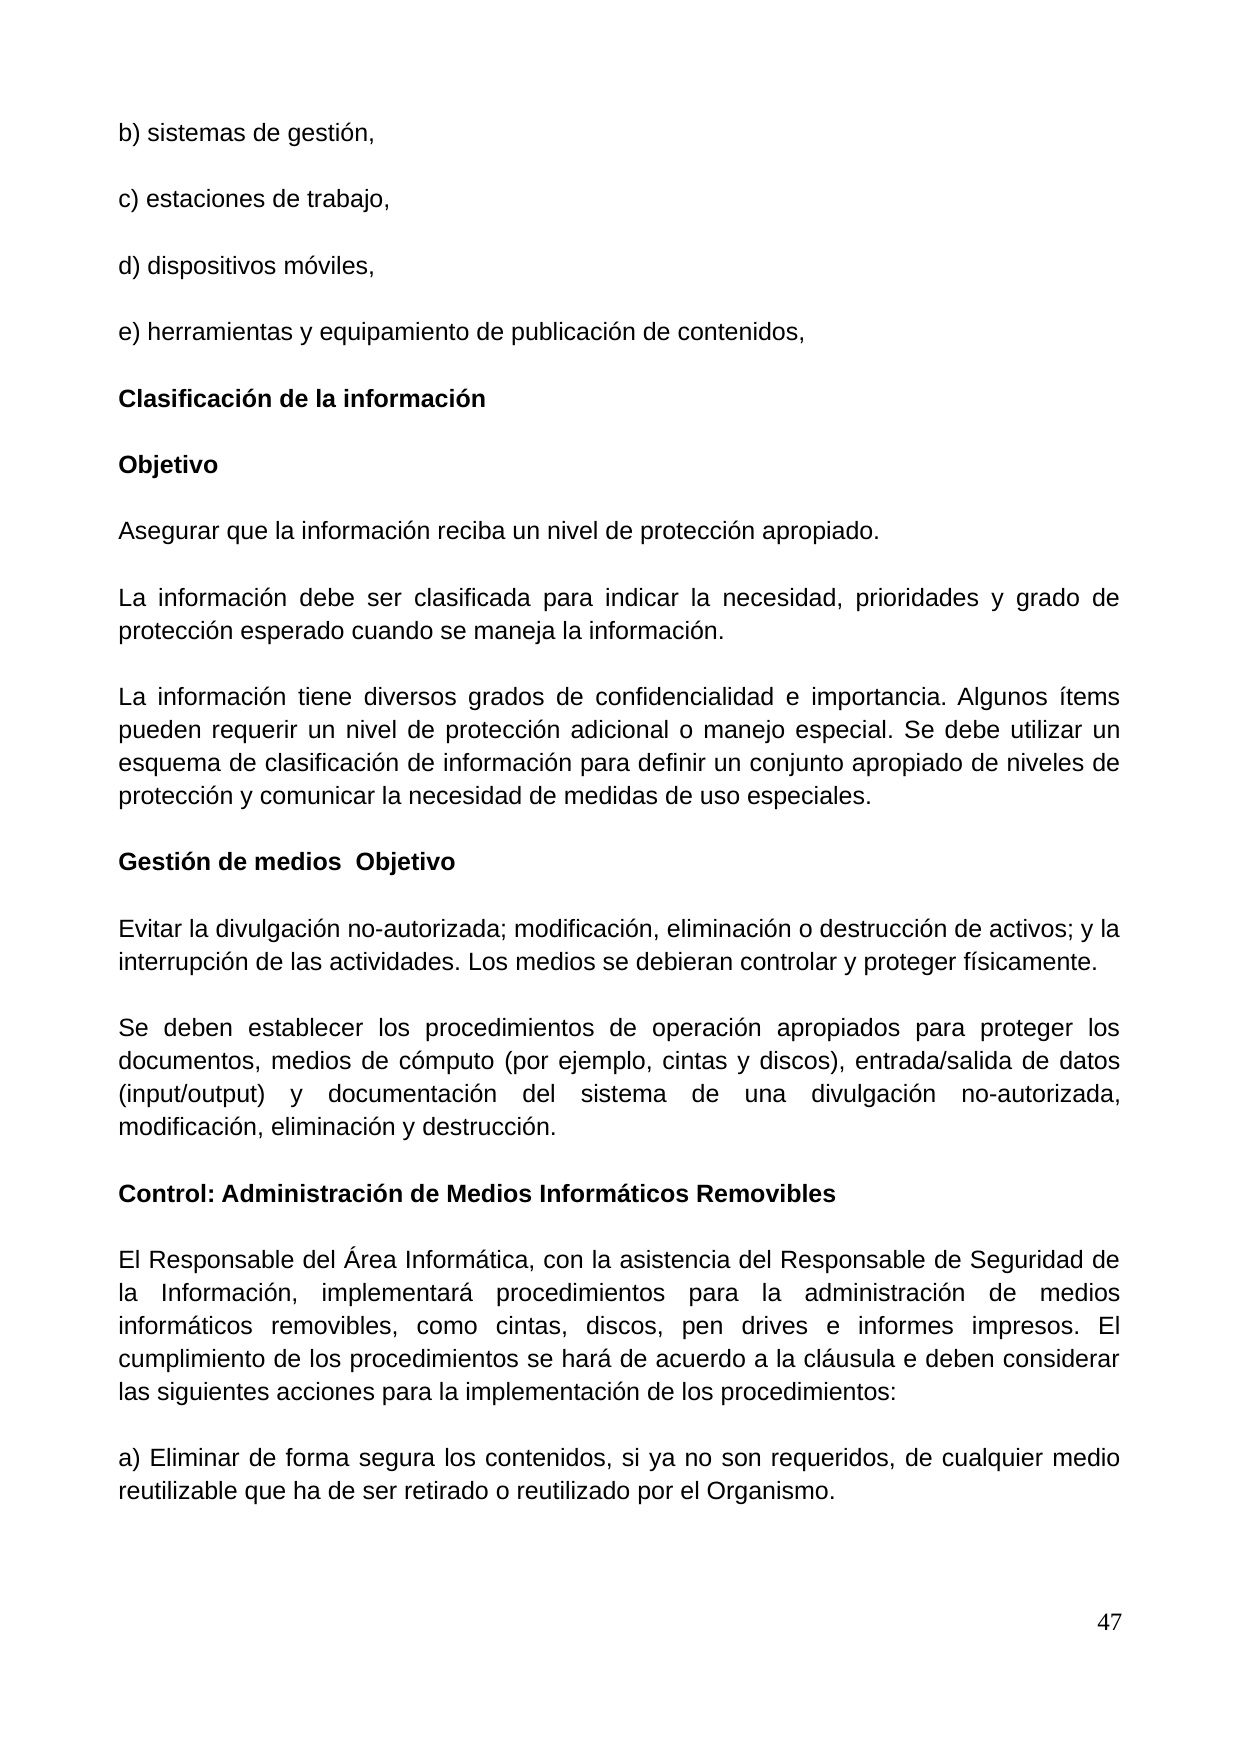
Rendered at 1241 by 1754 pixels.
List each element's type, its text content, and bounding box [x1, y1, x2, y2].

text e) herramientas y equipamiento de publicación de contenidos, [118, 317, 1122, 346]
text Asegurar que la información reciba un nivel de protección apropiado. [118, 516, 1122, 545]
text Objetivo [118, 450, 1122, 479]
text Gestión de medios Objetivo [118, 847, 1122, 876]
text El Responsable del Área Informática, con la asistencia del Responsable de Seguridad de la Información, implementará procedimientos para la administración de medios informáticos removibles, como cintas, discos, pen drives e informes impresos. El cumplimiento de los procedimientos se hará de acuerdo a la cláusula e deben considerar las siguientes acciones para la implementación de los procedimientos: [118, 1245, 1122, 1406]
text Control: Administración de Medios Informáticos Removibles [118, 1178, 1122, 1207]
text Clasificación de la información [118, 383, 1122, 412]
text b) sistemas de gestión, [118, 118, 1122, 147]
text La información debe ser clasificada para indicar la necesidad, prioridades y grado de protección esperado cuando se maneja la información. [118, 583, 1122, 644]
text c) estaciones de trabajo, [118, 184, 1122, 213]
text Se deben establecer los procedimientos de operación apropiados para proteger los documentos, medios de cómputo (por ejemplo, cintas y discos), entrada/salida de datos (input/output) y documentación del sistema de una divulgación no-autorizada, modificación, eliminación y destrucción. [118, 1013, 1122, 1141]
text a) Eliminar de forma segura los contenidos, si ya no son requeridos, de cualquier medio reutilizable que ha de ser retirado o reutilizado por el Organismo. [118, 1443, 1122, 1505]
text d) dispositivos móviles, [118, 251, 1122, 279]
text Evitar la divulgación no-autorizada; modificación, eliminación o destrucción de activos; y la interrupción de las actividades. Los medios se debieran controlar y proteger físicamente. [118, 914, 1122, 976]
text La información tiene diversos grados de confidencialidad e importancia. Algunos ítems pueden requerir un nivel de protección adicional o manejo especial. Se debe utilizar un esquema de clasificación de información para definir un conjunto apropiado de niveles de protección y comunicar la necesidad de medidas de uso especiales. [118, 682, 1122, 810]
